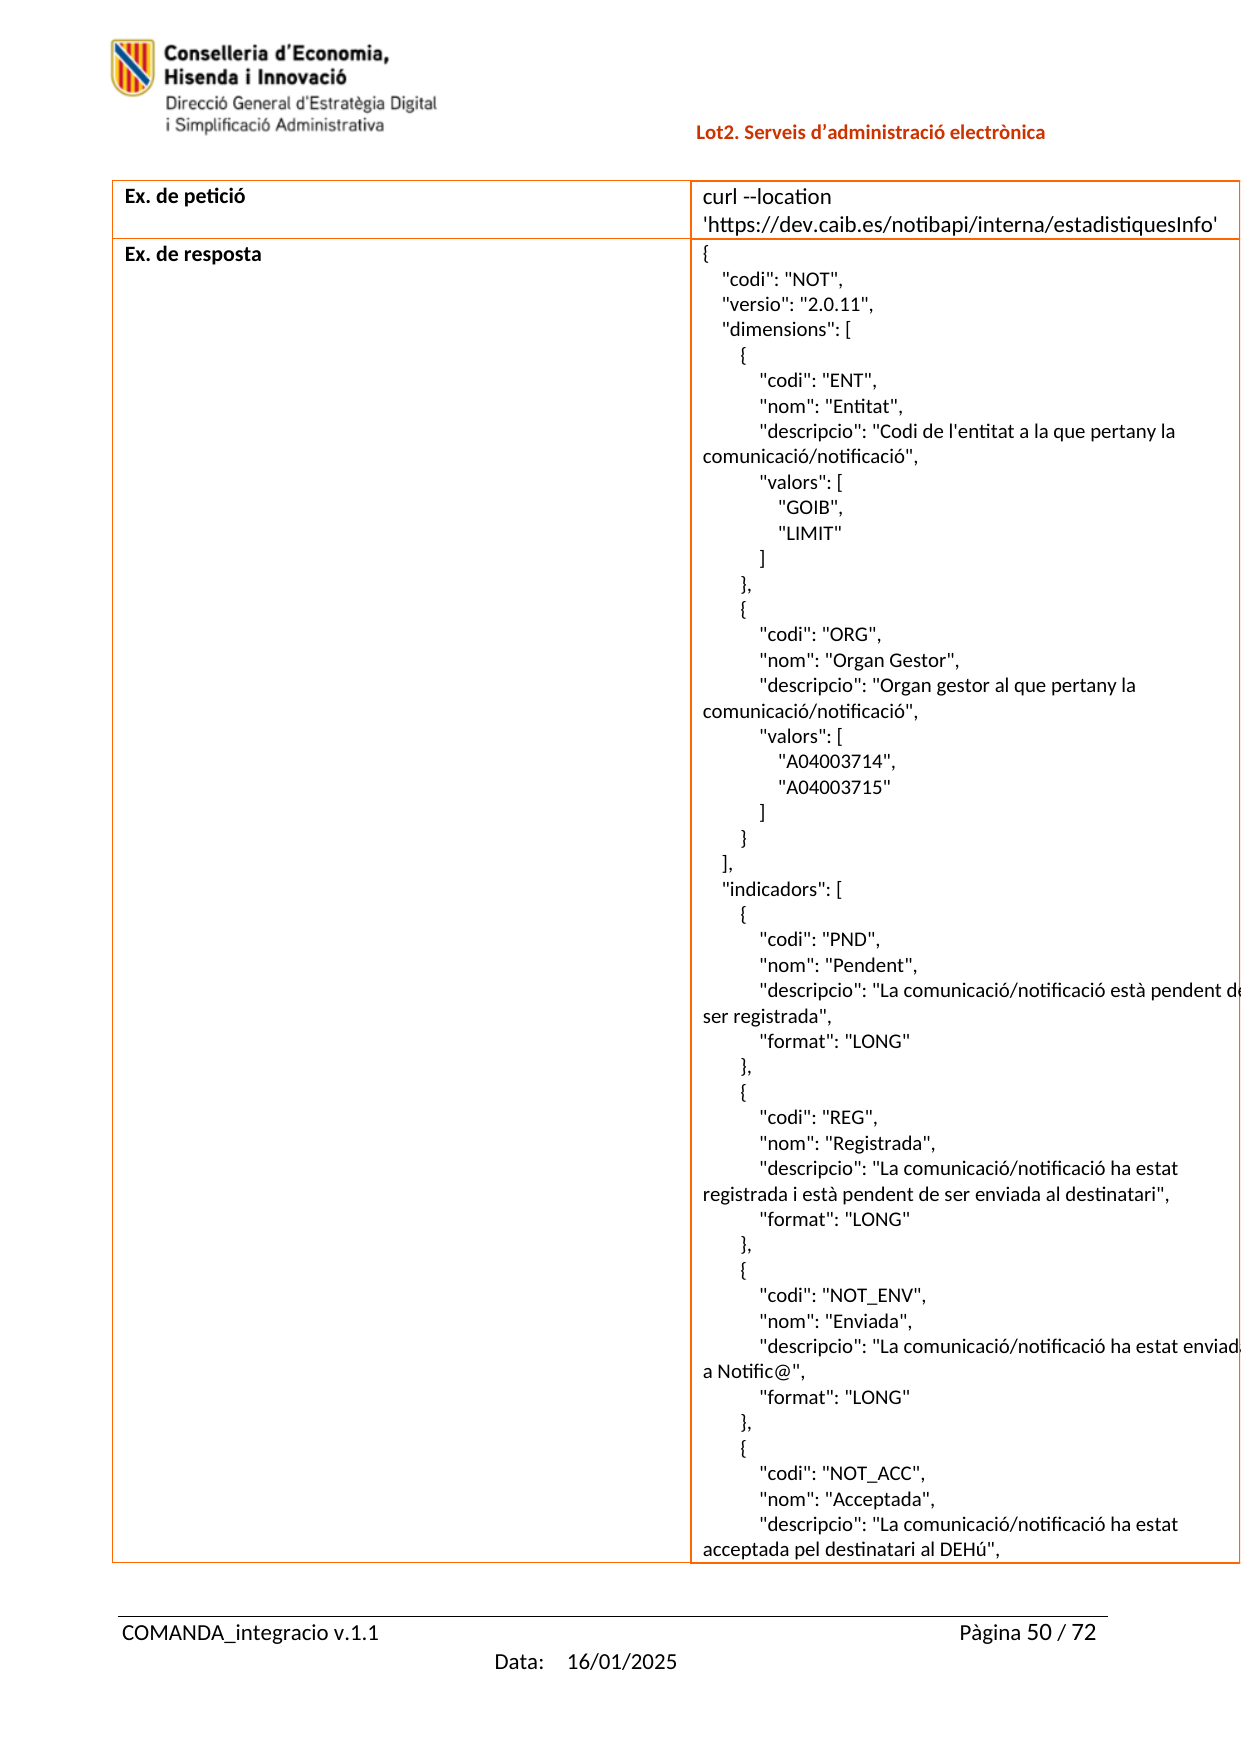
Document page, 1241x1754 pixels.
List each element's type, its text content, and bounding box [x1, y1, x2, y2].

table_cell Ex. de resposta [113, 239, 690, 1562]
table_cell { "codi": "NOT", "versio": "2.0.11", "dimensions": [ { "codi": "ENT", "nom": "Entitat", "descripcio": "Codi de l'entitat a la que pertany la comunicació/notificació", "valors": [ "GOIB", "LIMIT" ] }, { "codi": "ORG", "nom": "Organ Gestor", "descripcio": "Organ gestor al que pertany la comunicació/notificació", "valors": [ "A04003714", "A04003715" ] } ], "indicadors": [ { "codi": "PND", "nom": "Pendent", "descripcio": "La comunicació/notificació està pendent de ser registrada", "format": "LONG" }, { "codi": "REG", "nom": "Registrada", "descripcio": "La comunicació/notificació ha estat registrada i està pendent de ser enviada al destinatari", "format": "LONG" }, { "codi": "NOT_ENV", "nom": "Enviada", "descripcio": "La comunicació/notificació ha estat enviada a Notific@", "format": "LONG" }, { "codi": "NOT_ACC", "nom": "Acceptada", "descripcio": "La comunicació/notificació ha estat acceptada pel destinatari al DEHú", "format": "LONG" } ] } [692, 240, 1239, 1562]
picture [100, 26, 467, 156]
table_cell curl --location 'https://dev.caib.es/notibapi/interna/estadistiquesInfo' [692, 182, 1239, 238]
table_cell Ex. de petició [113, 181, 690, 238]
